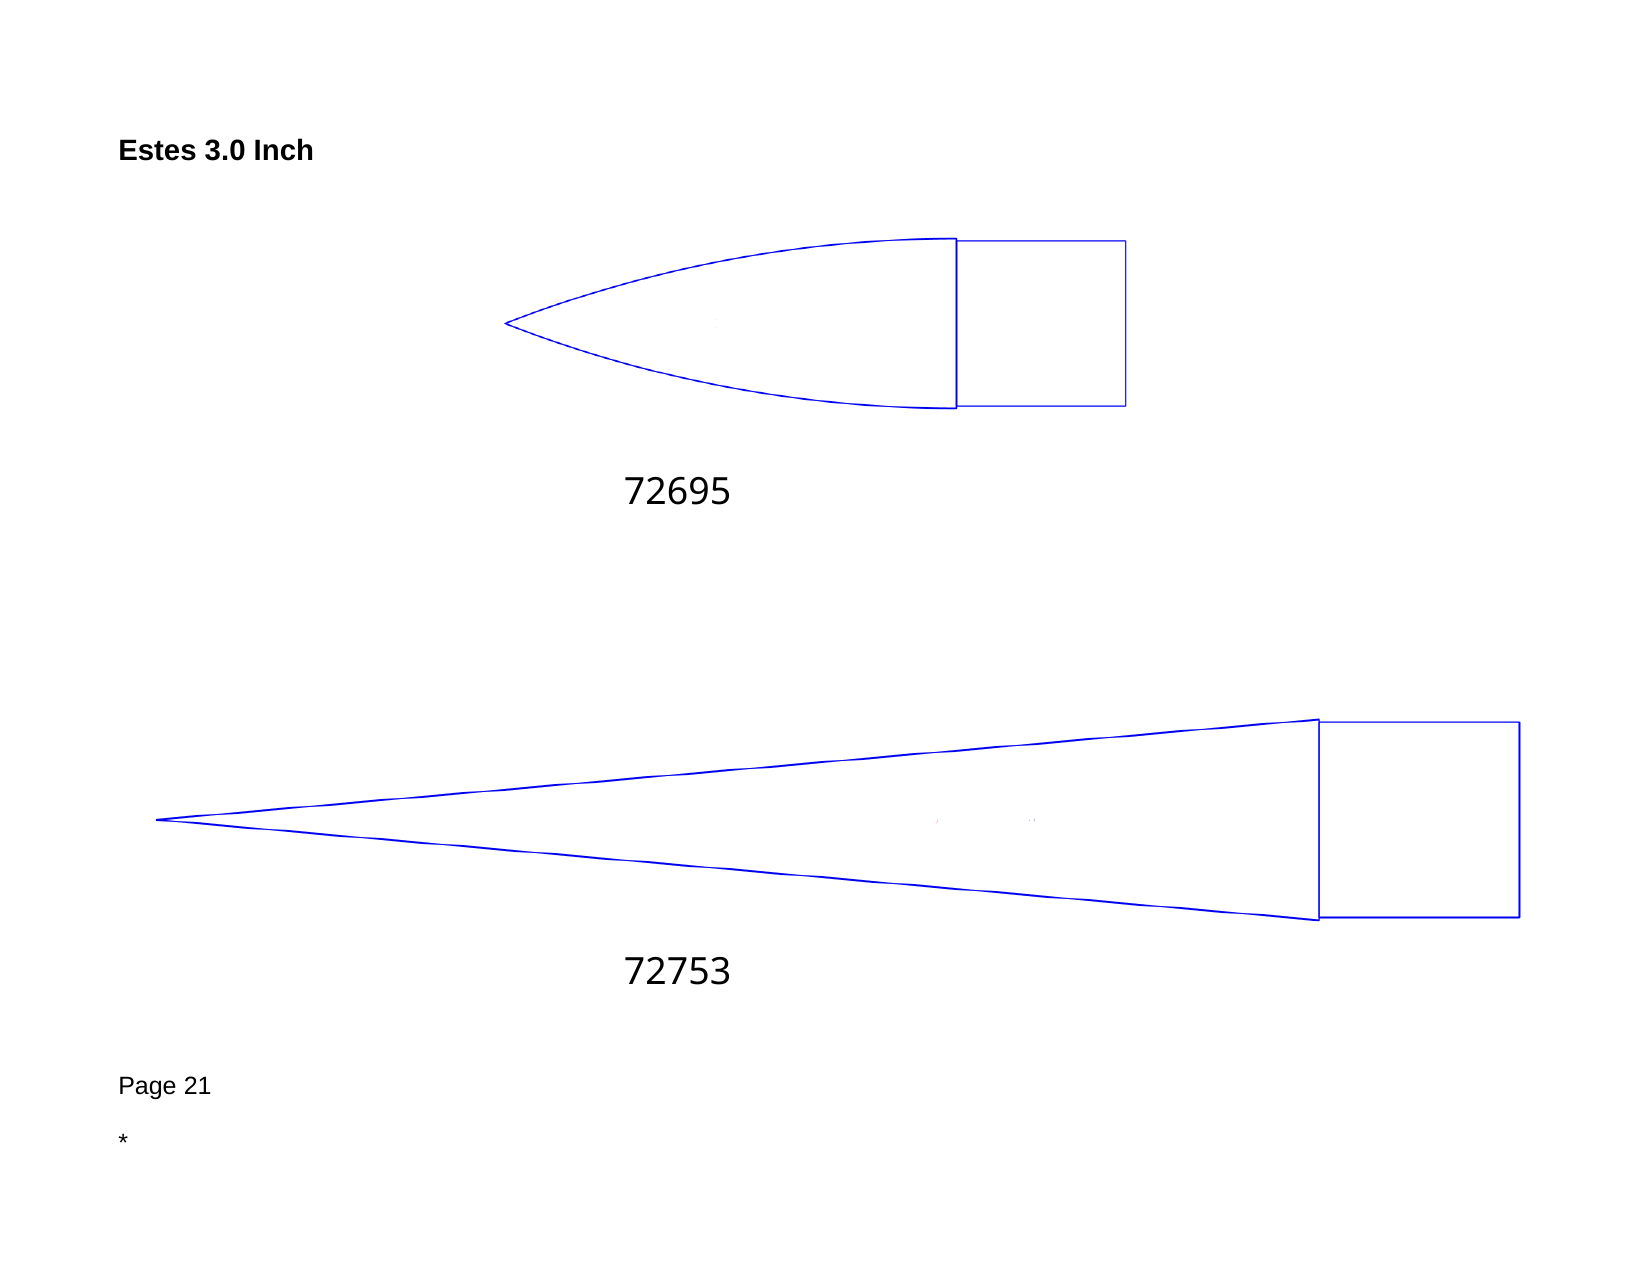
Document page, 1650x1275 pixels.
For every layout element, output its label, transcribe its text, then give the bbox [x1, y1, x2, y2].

subtitle Estes 3.0 Inch [118, 133, 1532, 166]
text 72695 [118, 464, 1532, 516]
text 72753 [118, 937, 1532, 996]
picture [486, 226, 1164, 445]
picture [118, 684, 1532, 937]
